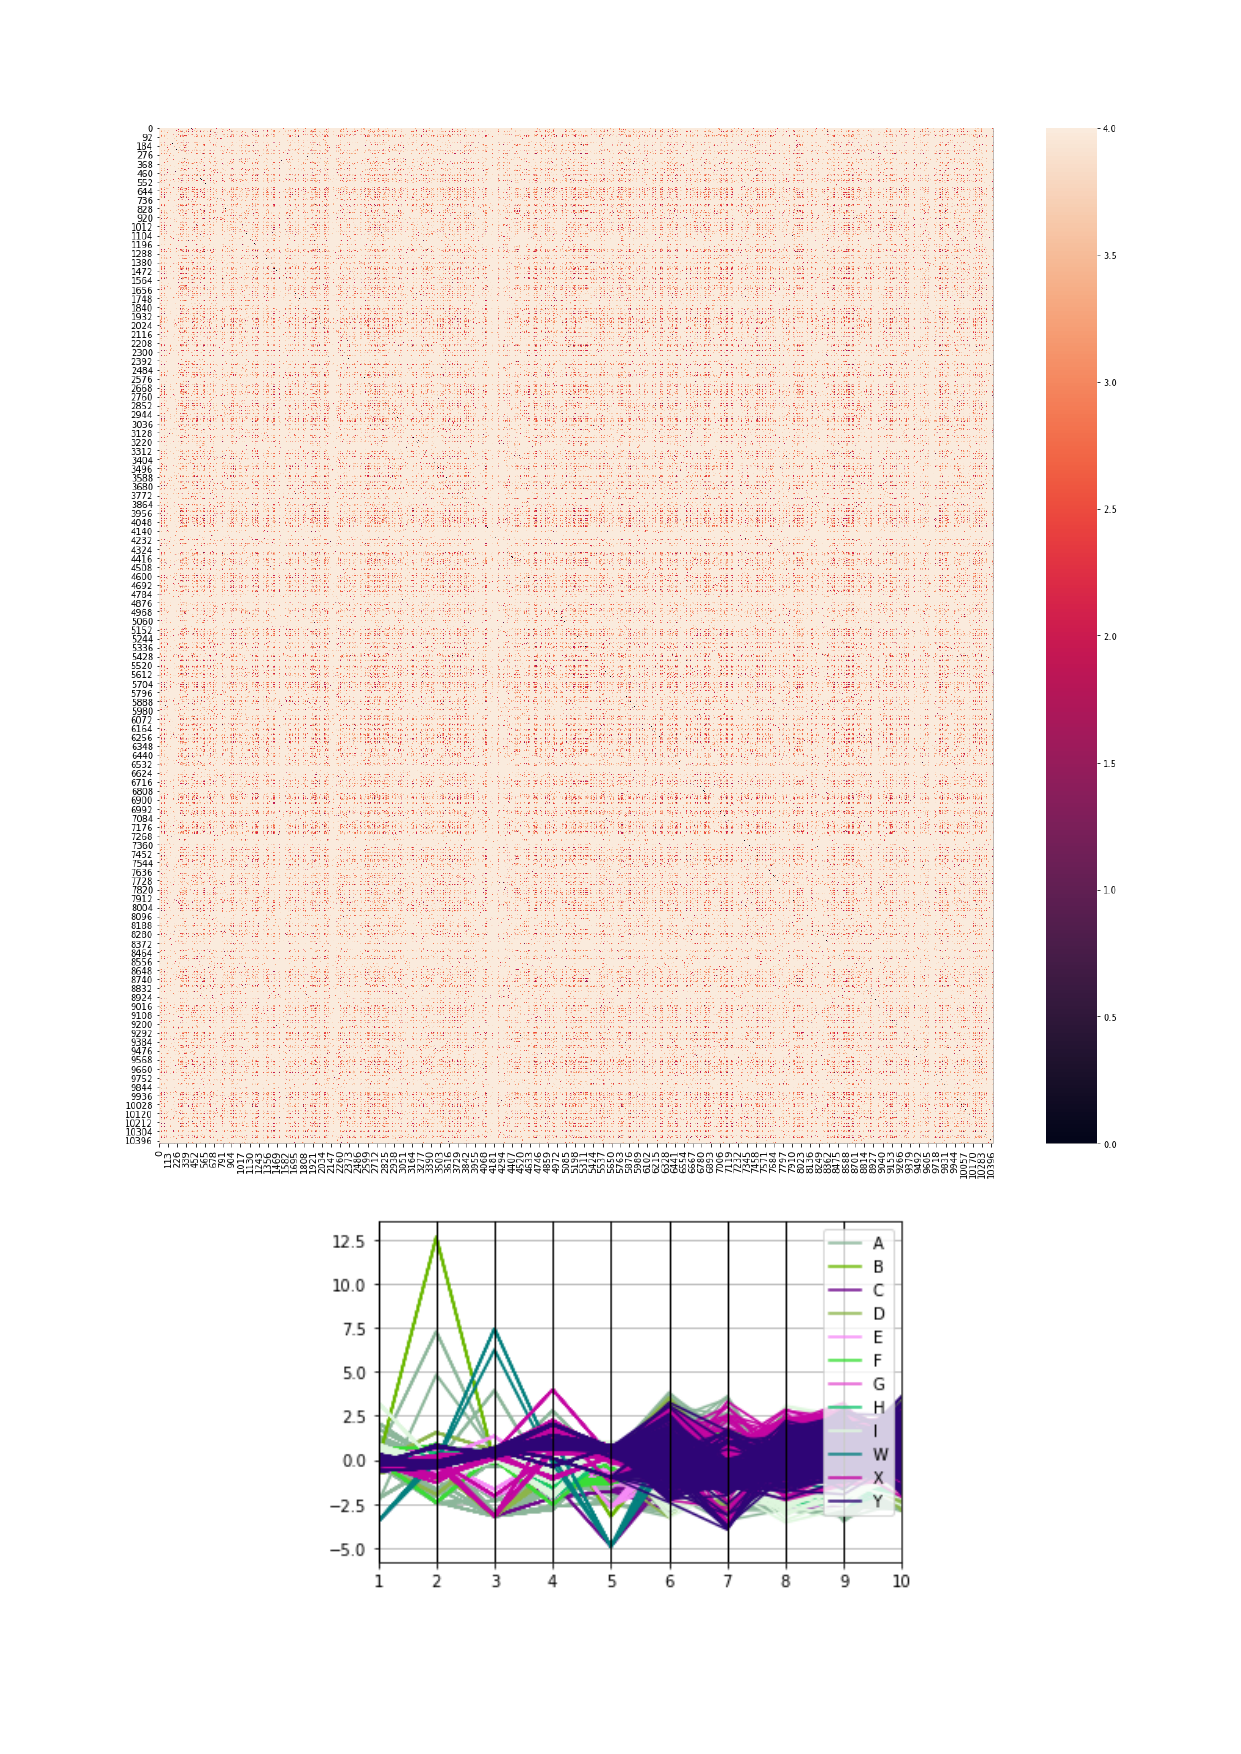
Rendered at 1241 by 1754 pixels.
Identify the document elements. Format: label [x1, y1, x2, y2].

picture [318, 1212, 922, 1600]
picture [118, 118, 1123, 1184]
